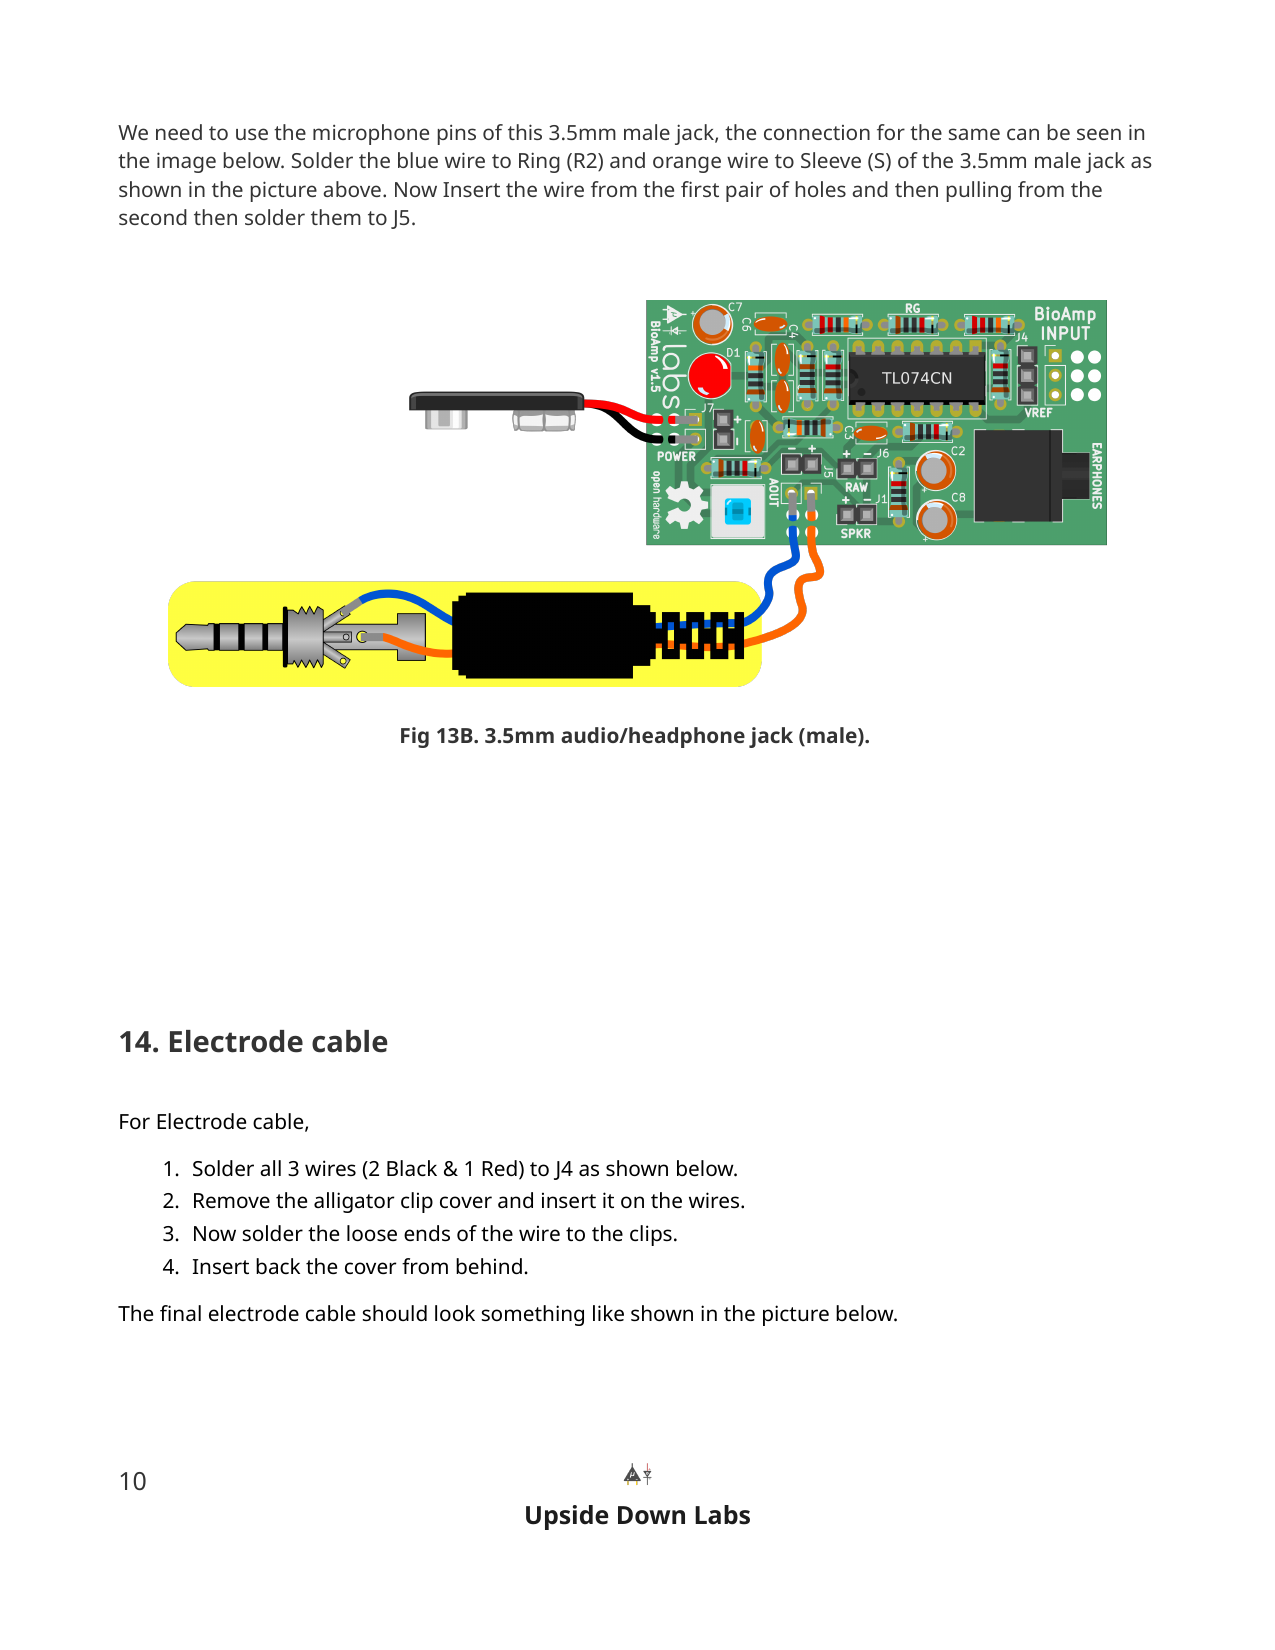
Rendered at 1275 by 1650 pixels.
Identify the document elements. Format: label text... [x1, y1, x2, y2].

text Fig 13B. 3.5mm audio/headphone jack (male). [118, 721, 1157, 749]
text We need to use the microphone pins of this 3.5mm male jack, the connection for the same can be seen in the image below. Solder the blue wire to Ring (R2) and orange wire to Sleeve (S) of the 3.5mm male jack as shown in the picture above. Now Insert the wire from the first pair of holes and then pulling from the second then solder them to J5. [118, 118, 1157, 232]
picture [168, 300, 1107, 687]
picture [620, 1457, 655, 1491]
list Solder all 3 wires (2 Black & 1 Red) to J4 as shown below. [162, 1154, 1157, 1182]
text The final electrode cable should look something like shown in the picture below. [118, 1299, 1157, 1327]
list Insert back the cover from behind. [162, 1252, 1157, 1280]
text For Electrode cable, [118, 1107, 1157, 1135]
list Now solder the loose ends of the wire to the clips. [162, 1219, 1157, 1248]
list Remove the alligator clip cover and insert it on the wires. [162, 1187, 1157, 1215]
text 14. Electrode cable [118, 1022, 1157, 1061]
